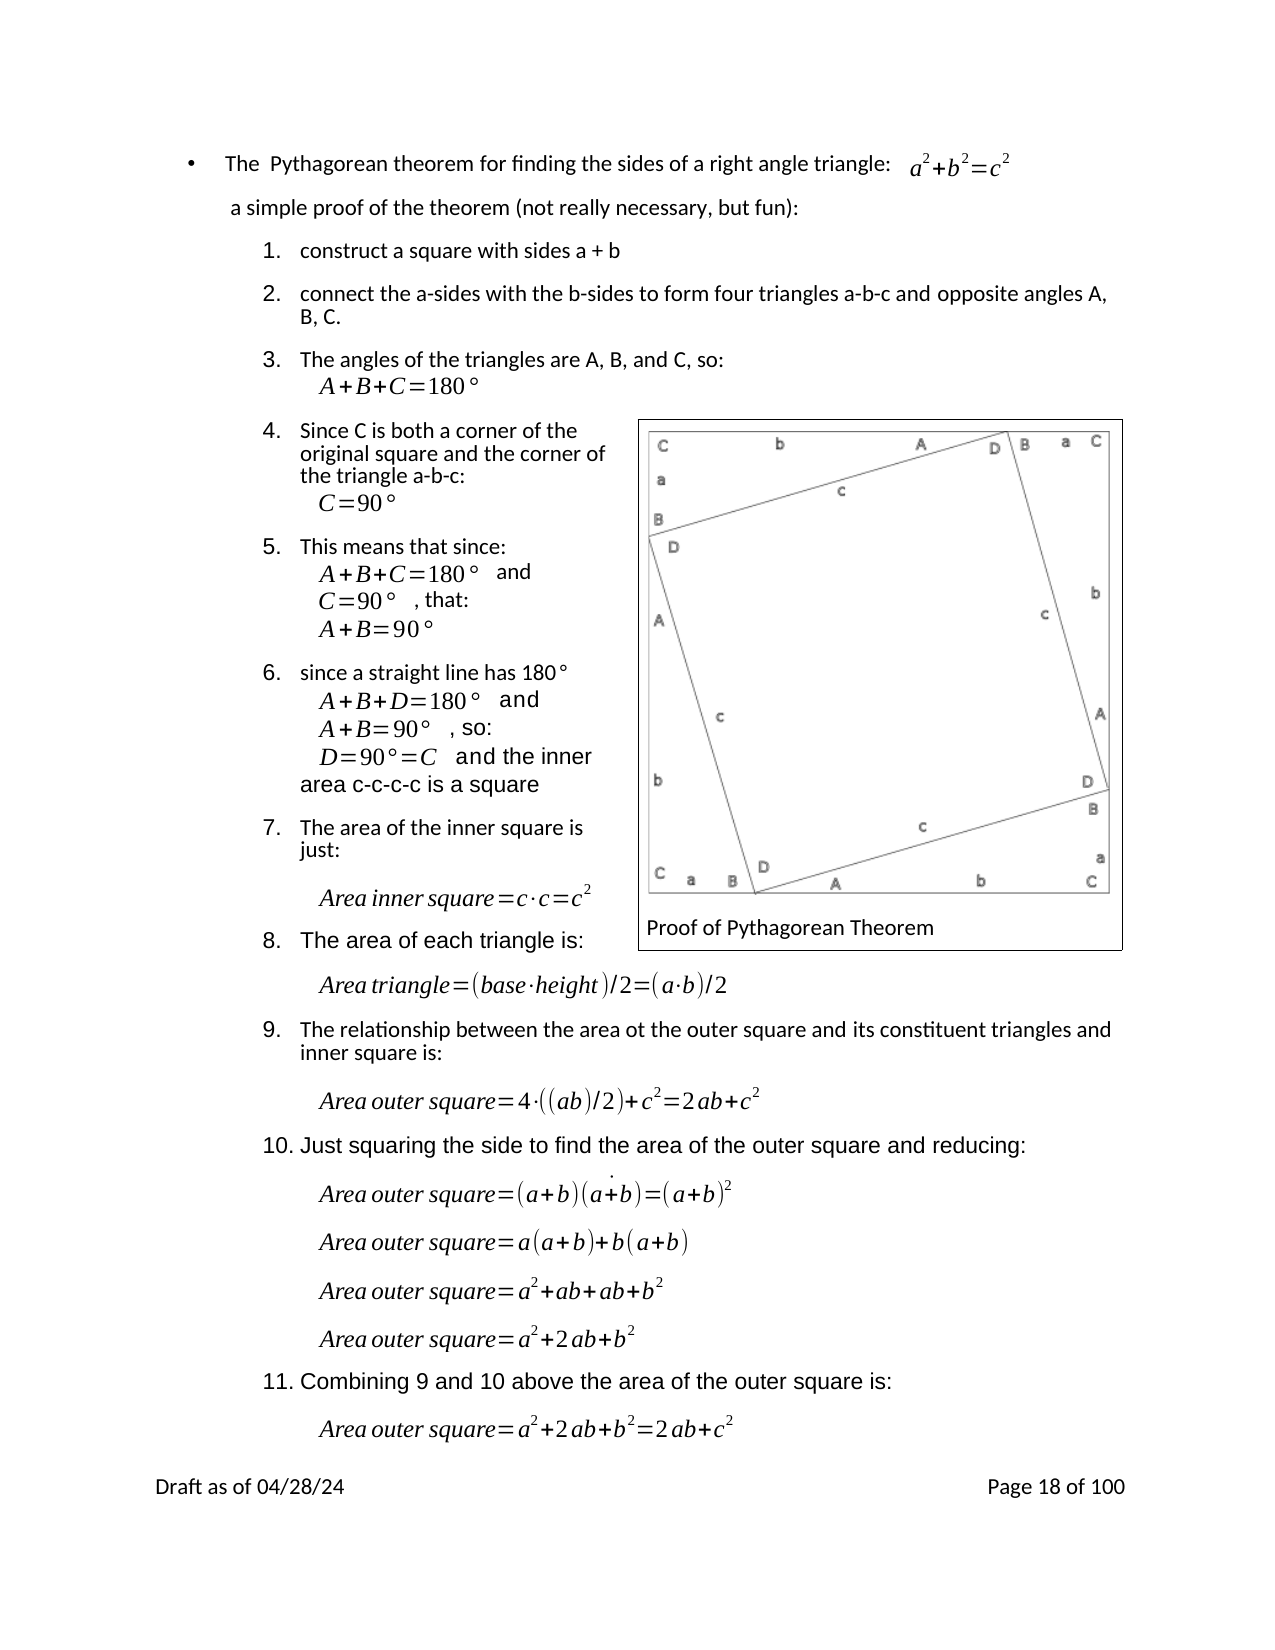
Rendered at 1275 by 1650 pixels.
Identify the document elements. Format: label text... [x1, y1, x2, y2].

text a simple proof of the theorem (not really necessary, but fun): [150, 198, 1125, 221]
list Since C is both a corner of the original square and the corner of the triangle a-b-c: [262, 417, 1125, 950]
picture [648, 431, 1110, 895]
list The angles of the triangles are A, B, and C, so: [262, 347, 1125, 401]
list Combining 9 and 10 above the area of the outer square is: [262, 1369, 1125, 1394]
list connect the a-sides with the b-sides to form four triangles a-b-c and opposite angles A, B, C. [262, 281, 1125, 330]
list Just squaring the side to find the area of the outer square and reducing: [262, 1133, 1125, 1158]
list The area of each triangle is: [262, 928, 1125, 954]
list The Pythagorean theorem for finding the sides of a right angle triangle: [187, 150, 1125, 181]
list Proof of Pythagorean Theorem [646, 918, 1113, 941]
list The relationship between the area ot the outer square and its constituent triangles and inner square is: [262, 1017, 1125, 1066]
list This means that since: and , that: [262, 534, 637, 643]
list The area of the inner square is just: [262, 814, 637, 863]
list since a straight line has 180° and , so: and the inner area c-c-c-c is a square [262, 660, 637, 797]
list construct a square with sides a + b [262, 237, 1125, 264]
